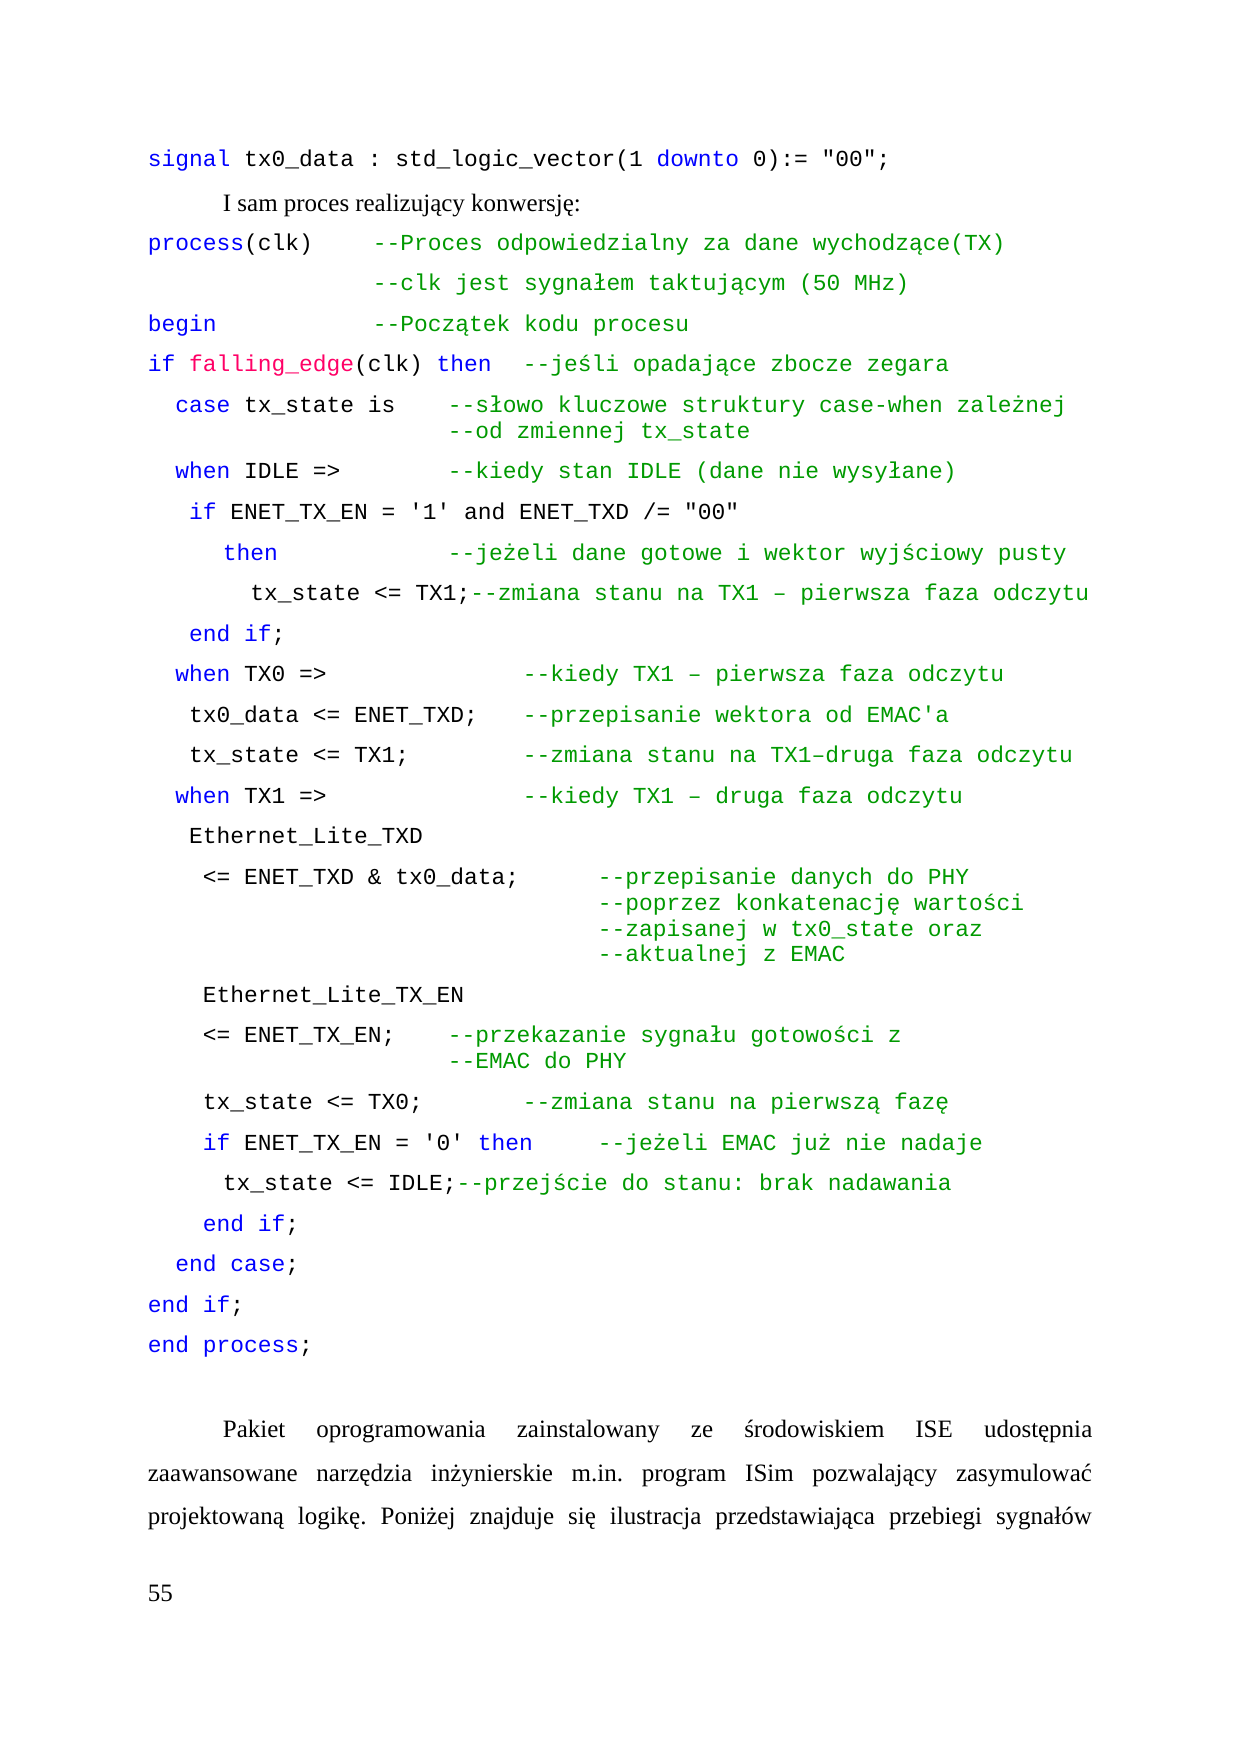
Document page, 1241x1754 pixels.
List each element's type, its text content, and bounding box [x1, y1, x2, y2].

text --clk jest sygnałem taktującym (50 MHz) [148, 272, 1093, 298]
text when IDLE => --kiedy stan IDLE (dane nie wysyłane) [148, 460, 1093, 486]
text tx_state <= TX1; --zmiana stanu na TX1–druga faza odczytu [148, 743, 1093, 769]
text Ethernet_Lite_TX_EN [148, 983, 1093, 1009]
text end case; [148, 1252, 1093, 1278]
text signal tx0_data : std_logic_vector(1 downto 0):= "00"; [148, 148, 1093, 173]
text end if; [148, 1212, 1093, 1238]
text tx_state <= IDLE;--przejście do stanu: brak nadawania [148, 1171, 1093, 1197]
text end if; [148, 622, 1093, 648]
text if ENET_TX_EN = '1' and ENET_TXD /= "00" [148, 500, 1093, 526]
text tx_state <= TX1;--zmiana stanu na TX1 – pierwsza faza odczytu [148, 581, 1093, 607]
text begin --Początek kodu procesu [148, 312, 1093, 338]
text if falling_edge(clk) then --jeśli opadające zbocze zegara [148, 353, 1093, 379]
text I sam proces realizujący konwersję: [148, 188, 1093, 217]
text case tx_state is --słowo kluczowe struktury case-when zależnej --od zmiennej tx_state [148, 393, 1093, 445]
text if ENET_TX_EN = '0' then --jeżeli EMAC już nie nadaje [148, 1131, 1093, 1157]
text when TX1 => --kiedy TX1 – druga faza odczytu [148, 784, 1093, 810]
text <= ENET_TXD & tx0_data; --przepisanie danych do PHY --poprzez konkatenację wartości --zapisanej w tx0_state oraz --aktualnej z EMAC [148, 865, 1093, 969]
text end process; [148, 1333, 1093, 1359]
text Pakiet oprogramowania zainstalowany ze środowiskiem ISE udostępnia zaawansowane narzędzia inżynierskie m.in. program ISim pozwalający zasymulować projektowaną logikę. Poniżej znajduje się ilustracja przedstawiająca przebiegi sygnałów [148, 1414, 1093, 1529]
text tx_state <= TX0; --zmiana stanu na pierwszą fazę [148, 1090, 1093, 1116]
text end if; [148, 1293, 1093, 1319]
text tx0_data <= ENET_TXD; --przepisanie wektora od EMAC'a [148, 703, 1093, 729]
text when TX0 => --kiedy TX1 – pierwsza faza odczytu [148, 662, 1093, 688]
text process(clk) --Proces odpowiedzialny za dane wychodzące(TX) [148, 231, 1093, 257]
text <= ENET_TX_EN; --przekazanie sygnału gotowości z --EMAC do PHY [148, 1024, 1093, 1076]
text then --jeżeli dane gotowe i wektor wyjściowy pusty [148, 541, 1093, 567]
text Ethernet_Lite_TXD [148, 824, 1093, 850]
